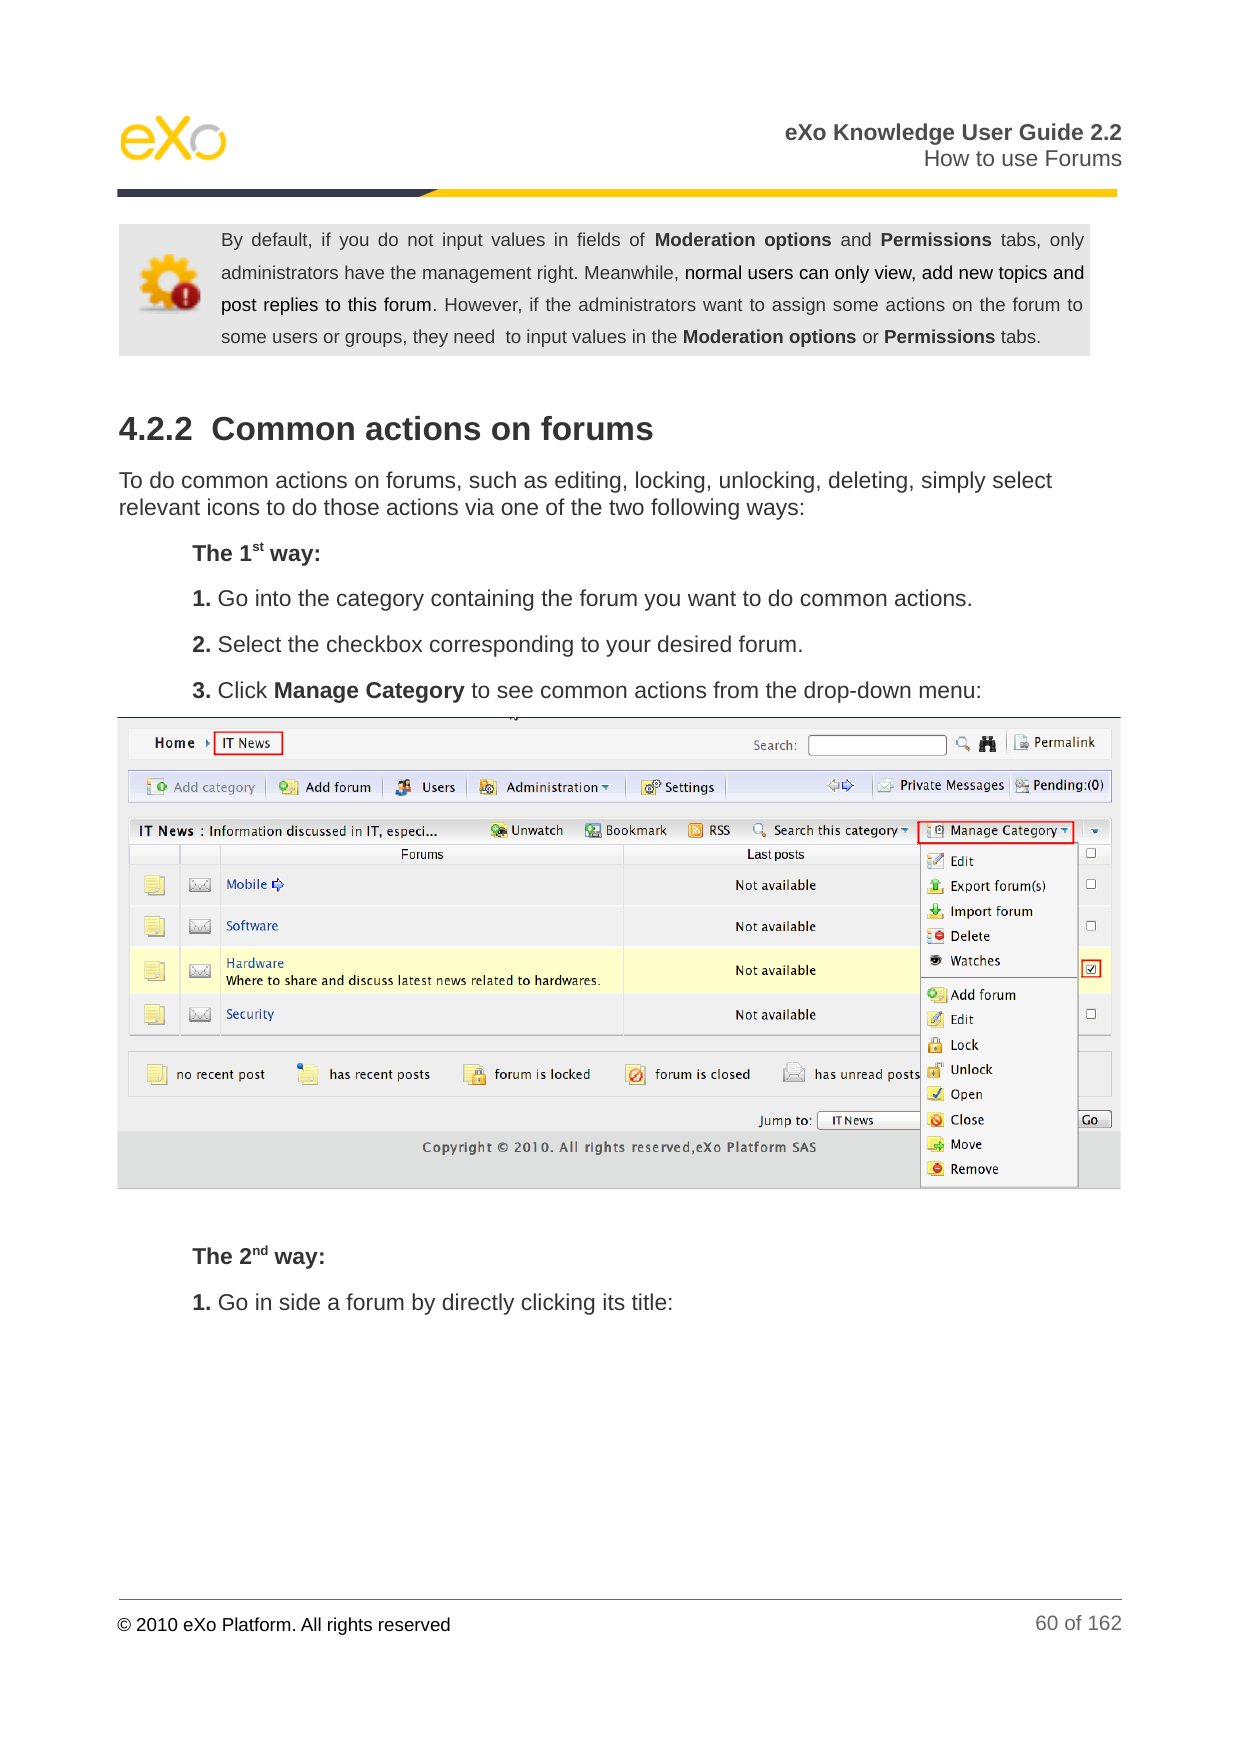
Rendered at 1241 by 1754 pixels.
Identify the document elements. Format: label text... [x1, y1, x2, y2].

text 1. Go into the category containing the forum you want to do common actions. [118, 585, 1122, 612]
picture [138, 254, 201, 314]
text 3. Click Manage Category to see common actions from the drop-down menu: [118, 677, 1122, 703]
text The 2nd way: [118, 1243, 1122, 1269]
table_header [119, 224, 215, 356]
text 2. Select the checkbox corresponding to your desired forum. [118, 631, 1122, 657]
picture [120, 115, 227, 161]
picture [117, 717, 1121, 1190]
text 1. Go in side a forum by directly clicking its title: [118, 1289, 1122, 1315]
text To do common actions on forums, such as editing, locking, unlocking, deleting, simply select relevant icons to do those actions via one of the two following ways: [118, 467, 1122, 520]
text The 1st way: [118, 539, 1122, 566]
table_header By default, if you do not input values in fields of Moderation options and Permissions tabs, only administrators have the management right. Meanwhile, normal users can only view, add new topics and post replies to this forum. However, if the administrators want to assign some actions on the forum to some users or groups, they need to input values in the Moderation options or Permissions tabs. [215, 224, 1090, 356]
picture [117, 189, 1118, 197]
subtitle Common actions on forums [118, 409, 1122, 448]
